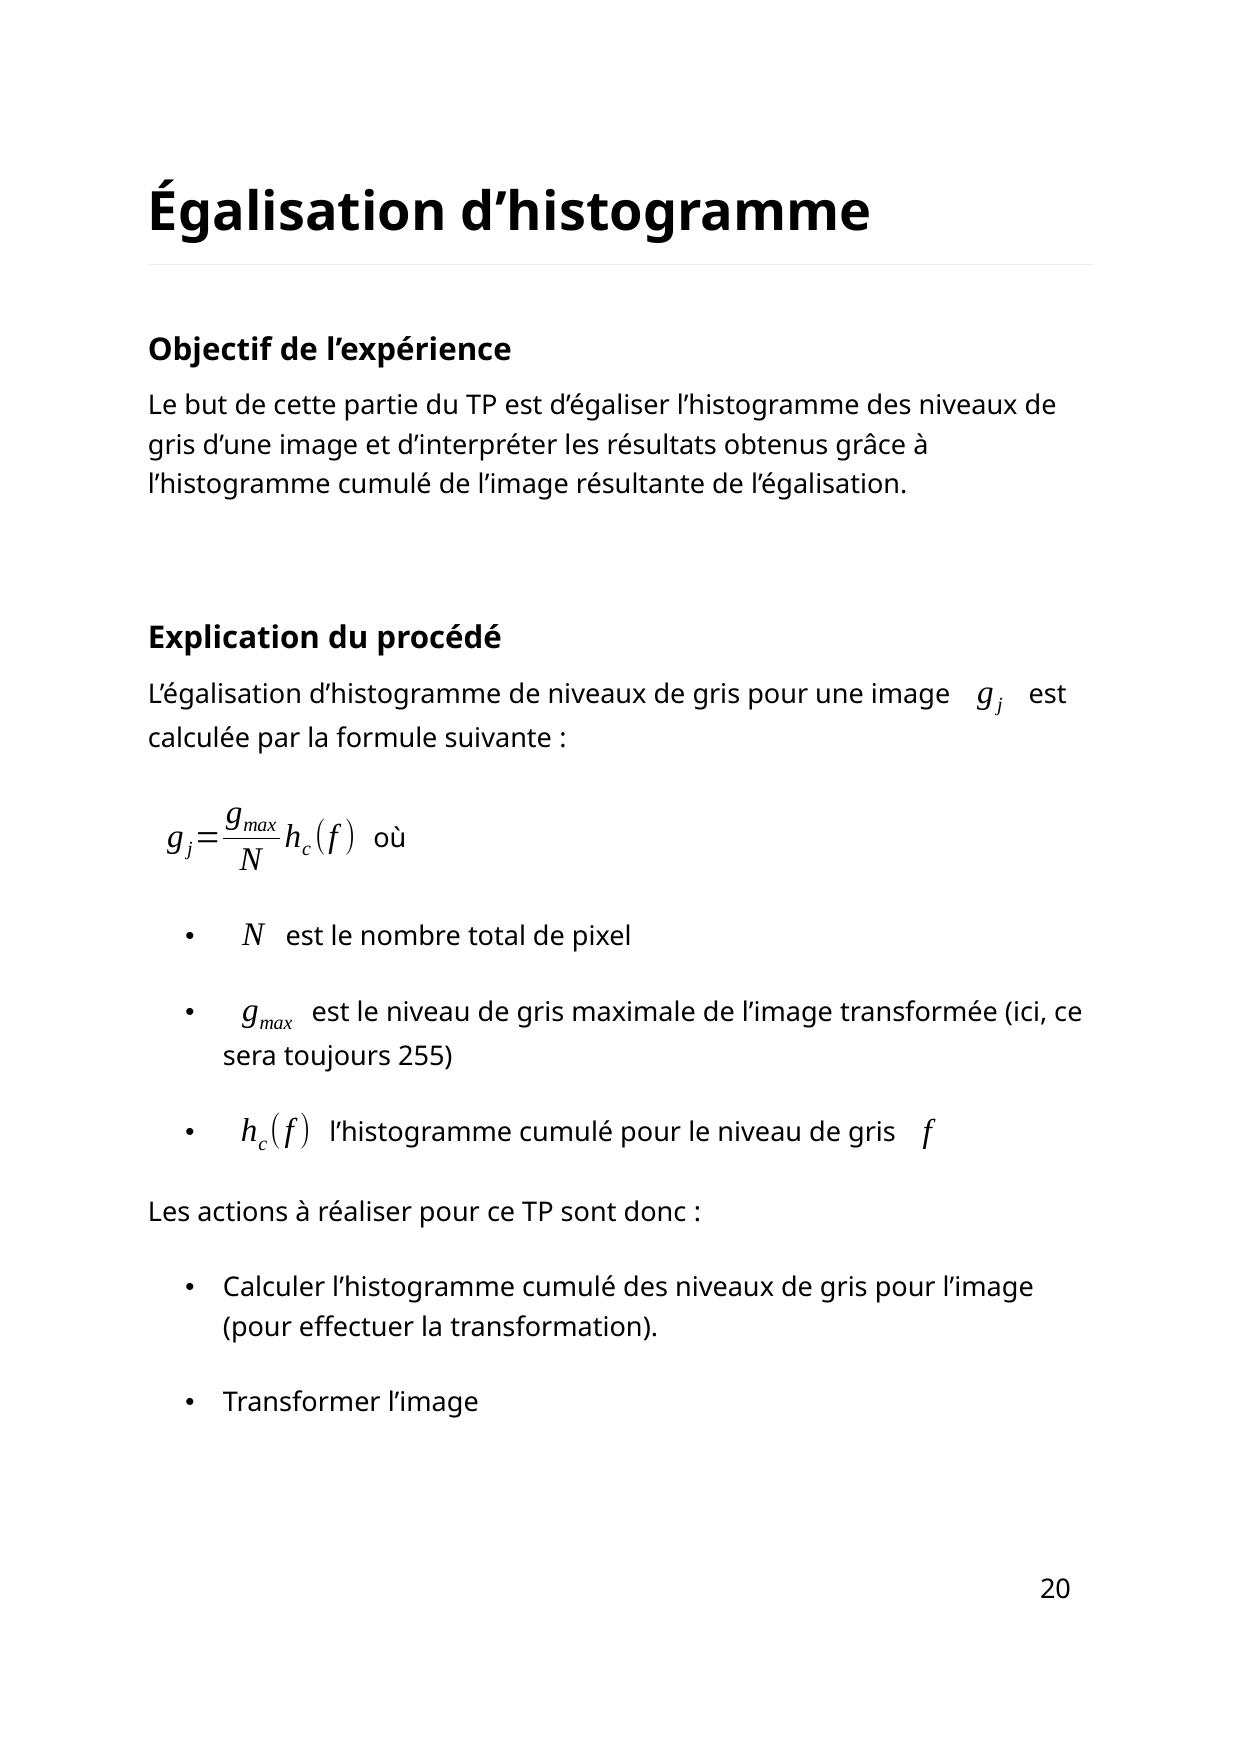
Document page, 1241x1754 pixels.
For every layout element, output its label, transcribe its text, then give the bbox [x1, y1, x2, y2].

list est le nombre total de pixel [185, 916, 1093, 953]
text Les actions à réaliser pour ce TP sont donc : [148, 1192, 1093, 1229]
list est le niveau de gris maximale de l’image transformée (ici, ce sera toujours 255) [185, 991, 1093, 1073]
text L’égalisation d’histogramme de niveaux de gris pour une image est calculée par la formule suivante : [148, 674, 1093, 755]
text Le but de cette partie du TP est d’égaliser l’histogramme des niveaux de gris d’une image et d’interpréter les résultats obtenus grâce à l’histogramme cumulé de l’image résultante de l’égalisation. [148, 385, 1093, 502]
subtitle Égalisation d’histogramme [148, 173, 1093, 264]
list l’histogramme cumulé pour le niveau de gris [185, 1111, 1093, 1154]
list Calculer l’histogramme cumulé des niveaux de gris pour l’image (pour effectuer la transformation). [185, 1267, 1093, 1344]
text Explication du procédé [148, 615, 1093, 658]
text où [148, 794, 1093, 877]
list Transformer l’image [185, 1382, 1093, 1419]
text Objectif de l’expérience [148, 327, 1093, 369]
